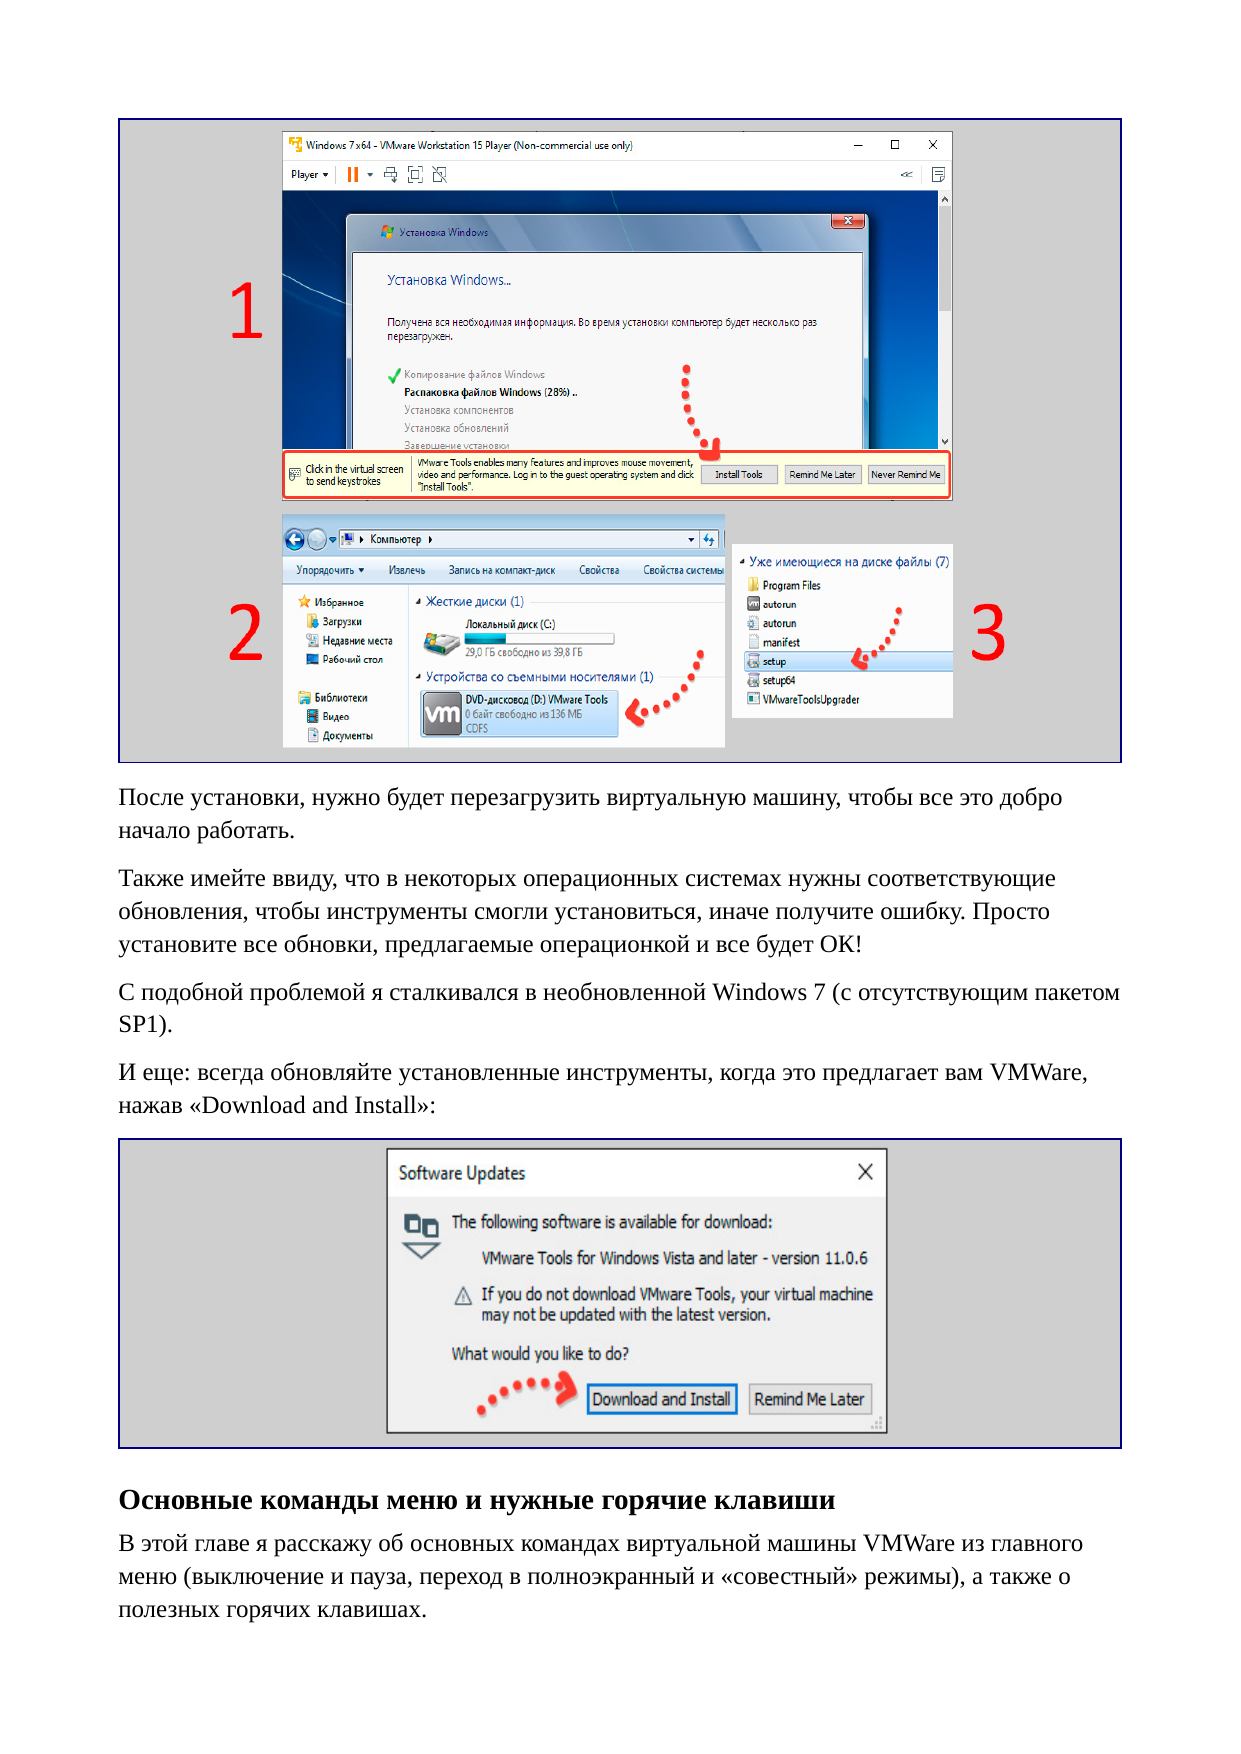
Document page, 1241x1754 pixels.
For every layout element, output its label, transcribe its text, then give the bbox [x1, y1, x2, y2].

text В этой главе я расскажу об основных командах виртуальной машины VMWare из главного меню (выключение и пауза, переход в полноэкранный и «совестный» режимы), а также о полезных горячих клавишах. [118, 1528, 1122, 1623]
picture [120, 120, 1120, 762]
text С подобной проблемой я сталкивался в необновленной Windows 7 (с отсутствующим пакетом SP1). [118, 977, 1122, 1038]
text И еще: всегда обновляйте установленные инструменты, когда это предлагает вам VMWare, нажав «Download and Install»: [118, 1057, 1122, 1119]
text После установки, нужно будет перезагрузить виртуальную машину, чтобы все это добро начало работать. [118, 782, 1122, 844]
subtitle Основные команды меню и нужные горячие клавиши [118, 1482, 1122, 1516]
text Также имейте ввиду, что в некоторых операционных системах нужны соответствующие обновления, чтобы инструменты смогли установиться, иначе получите ошибку. Просто установите все обновки, предлагаемые операционкой и все будет ОК! [118, 863, 1122, 958]
picture [120, 1140, 1120, 1447]
